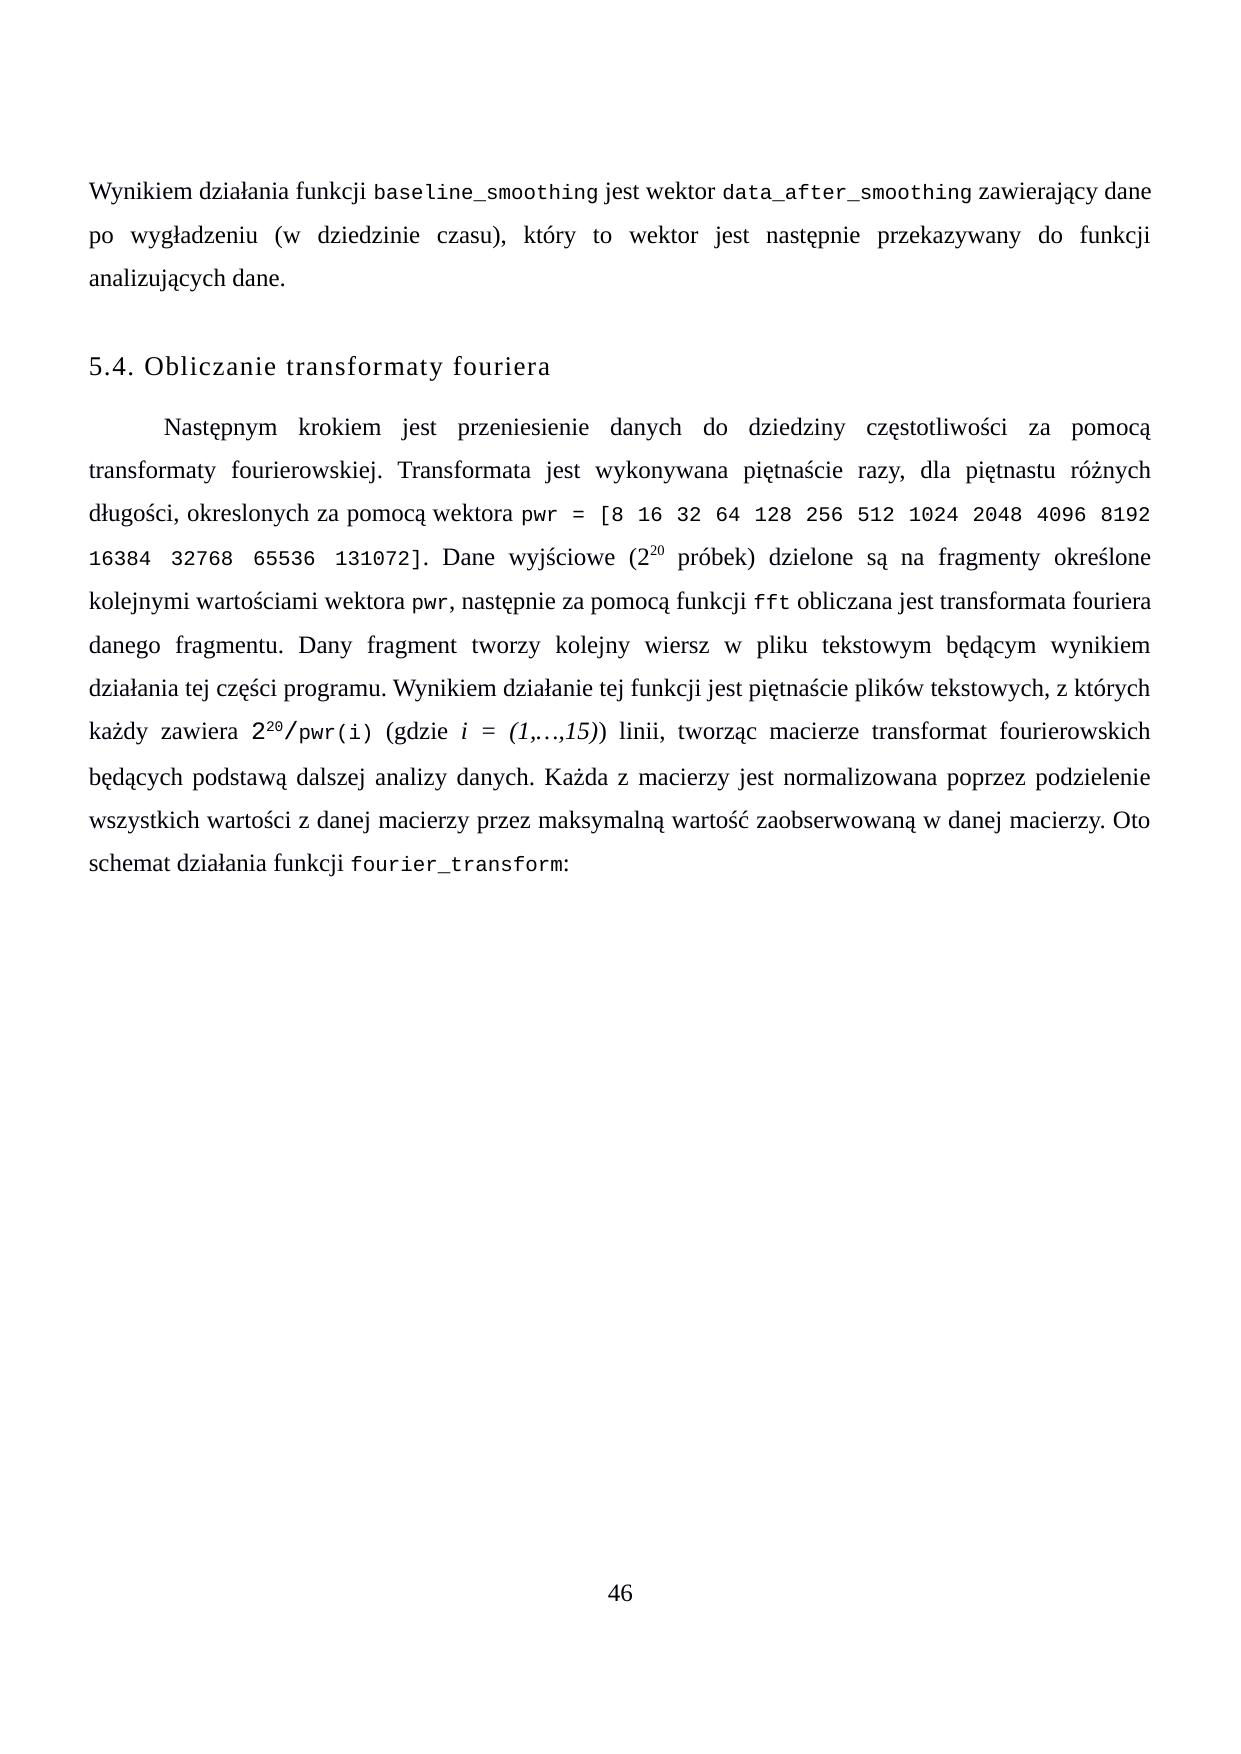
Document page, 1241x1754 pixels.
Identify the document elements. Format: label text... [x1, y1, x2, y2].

text Następnym krokiem jest przeniesienie danych do dziedziny częstotliwości za pomocą transformaty fourierowskiej. Transformata jest wykonywana piętnaście razy, dla piętnastu różnych długości, okreslonych za pomocą wektora pwr = [8 16 32 64 128 256 512 1024 2048 4096 8192 16384 32768 65536 131072]. Dane wyjściowe (220 próbek) dzielone są na fragmenty określone kolejnymi wartościami wektora pwr, następnie za pomocą funkcji fft obliczana jest transformata fouriera danego fragmentu. Dany fragment tworzy kolejny wiersz w pliku tekstowym będącym wynikiem działania tej części programu. Wynikiem działanie tej funkcji jest piętnaście plików tekstowych, z których każdy zawiera 220/pwr(i) (gdzie i = (1,…,15)) linii, tworząc macierze transformat fourierowskich będących podstawą dalszej analizy danych. Każda z macierzy jest normalizowana poprzez podzielenie wszystkich wartości z danej macierzy przez maksymalną wartość zaobserwowaną w danej macierzy. Oto schemat działania funkcji fourier_transform: [88, 412, 1152, 877]
text Wynikiem działania funkcji baseline_smoothing jest wektor data_after_smoothing zawierający dane po wygładzeniu (w dziedzinie czasu), który to wektor jest następnie przekazywany do funkcji analizujących dane. [88, 176, 1152, 292]
subtitle 5.4. Obliczanie transformaty fouriera [88, 350, 1152, 381]
